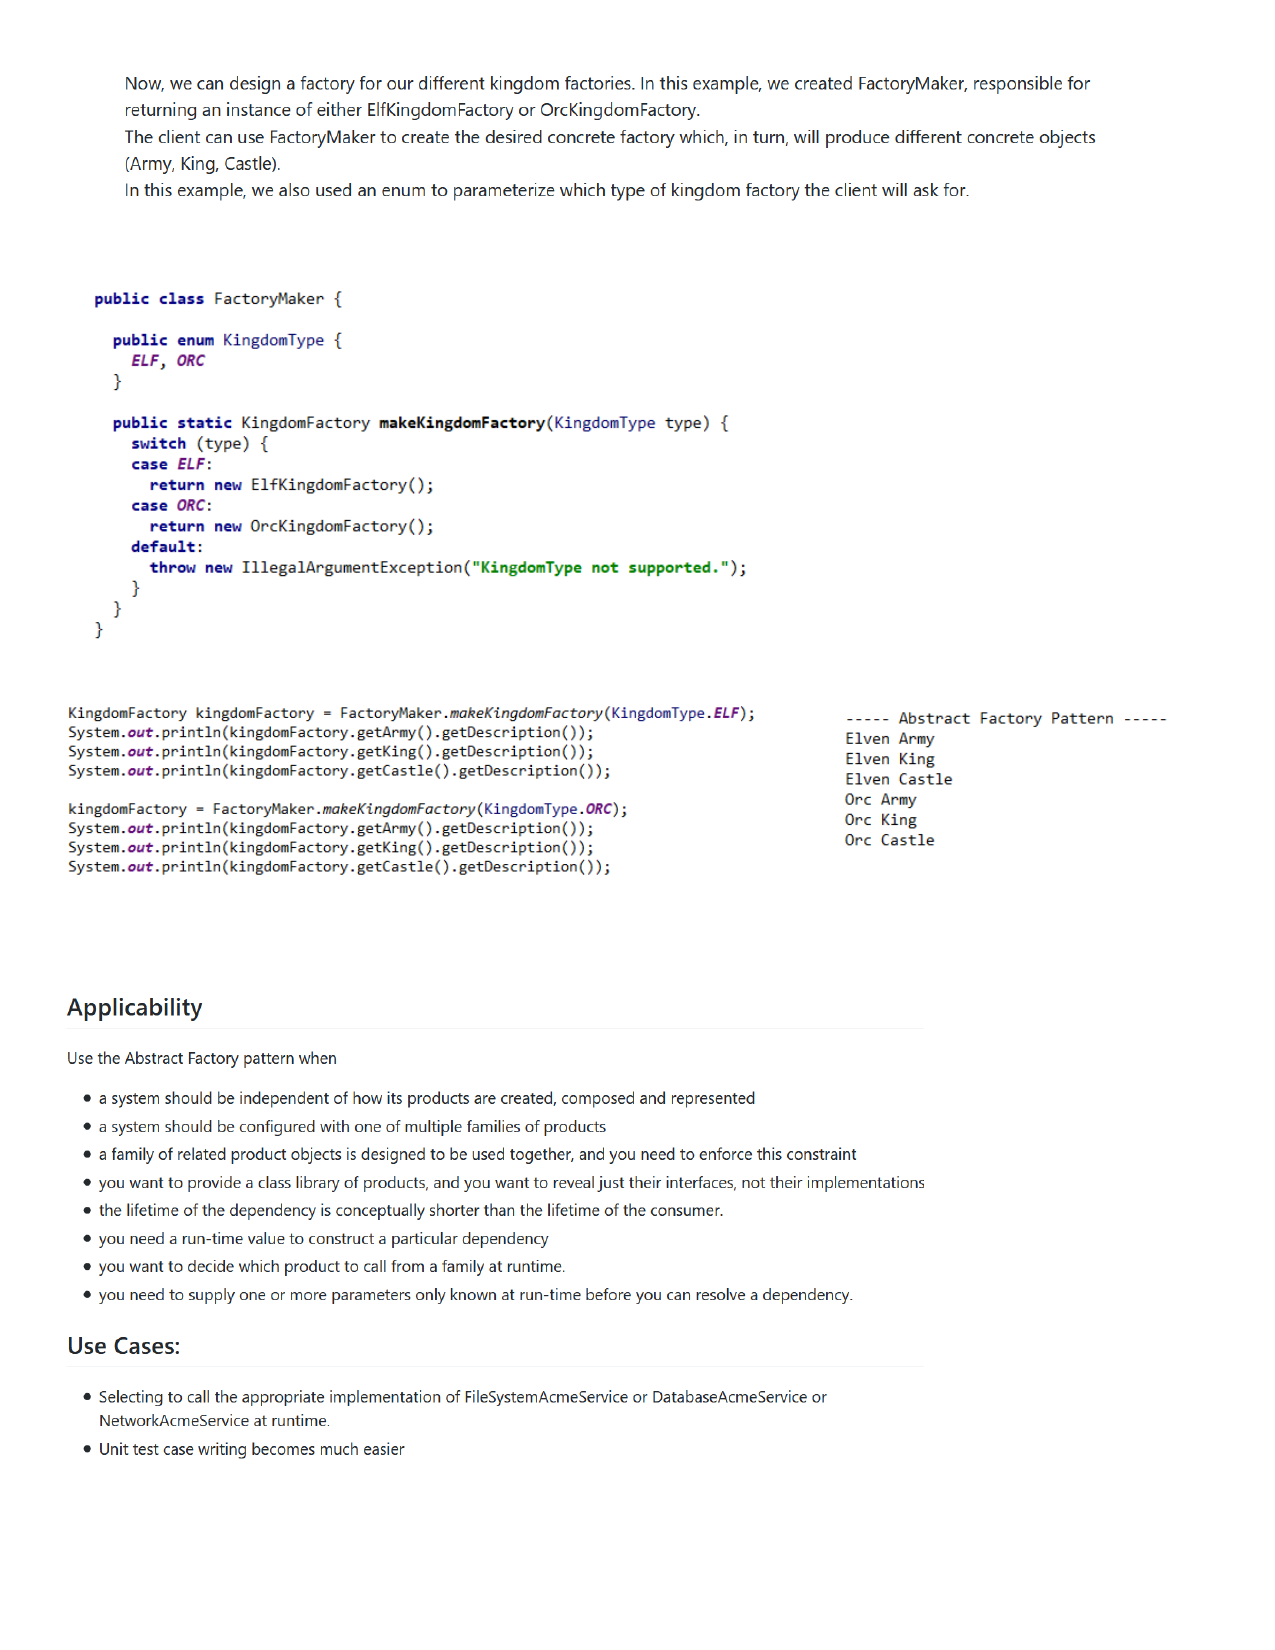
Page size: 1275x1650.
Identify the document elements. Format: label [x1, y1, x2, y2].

picture [843, 709, 1171, 851]
picture [66, 992, 924, 1462]
picture [92, 288, 749, 644]
picture [63, 702, 757, 879]
picture [121, 72, 1097, 201]
